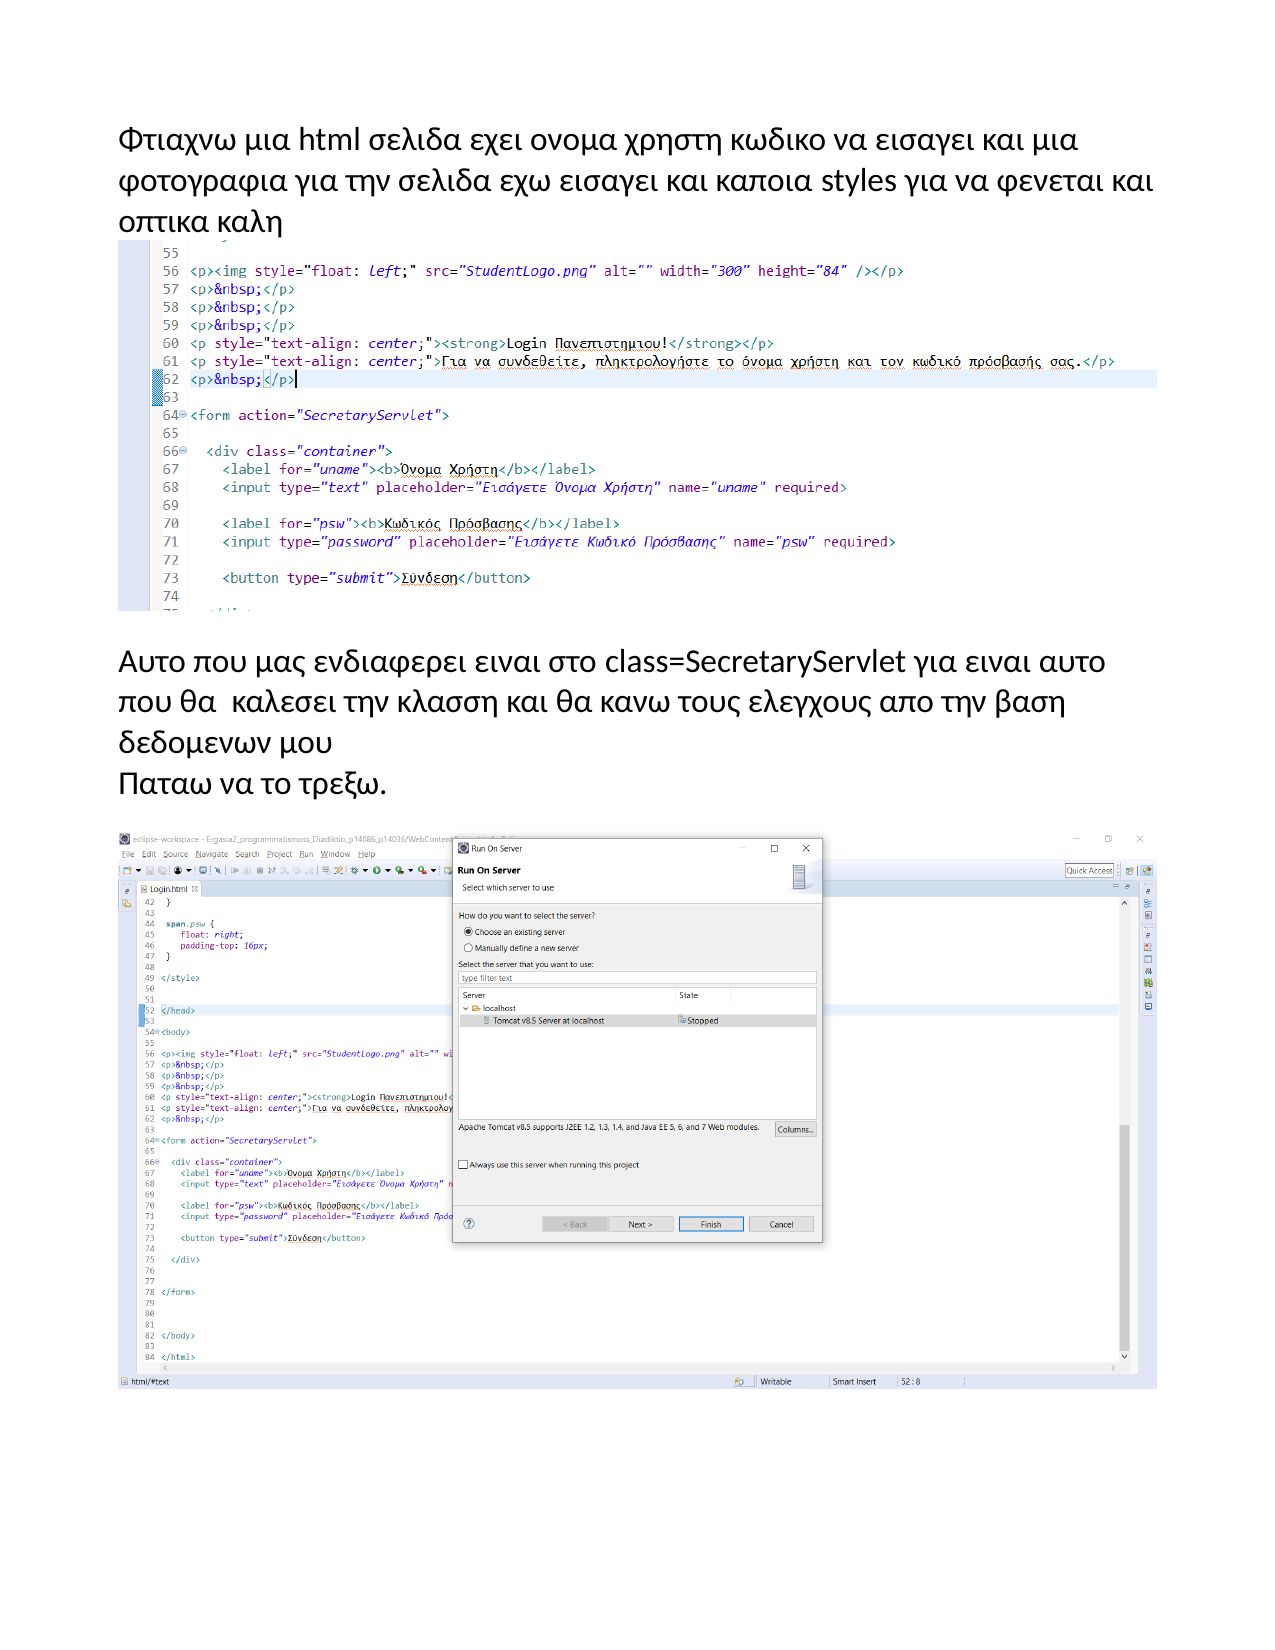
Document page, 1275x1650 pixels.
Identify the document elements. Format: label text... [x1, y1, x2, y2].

text Αυτο που μας ενδιαφερει ειναι στο class=SecretaryServlet για ειναι αυτο που θα καλεσει την κλασση και θα κανω τους ελεγχους απο την βαση δεδομενων μου [118, 639, 1157, 762]
text Φτιαχνω μια html σελιδα εχει ονομα χρηστη κωδικο να εισαγει και μια φοτογραφια για την σελιδα εχω εισαγει και καποια styles για να φενεται και οπτικα καλη [118, 118, 1157, 240]
text Παταω να το τρεξω. [118, 762, 1157, 802]
picture [118, 831, 1157, 1389]
picture [118, 240, 1157, 611]
